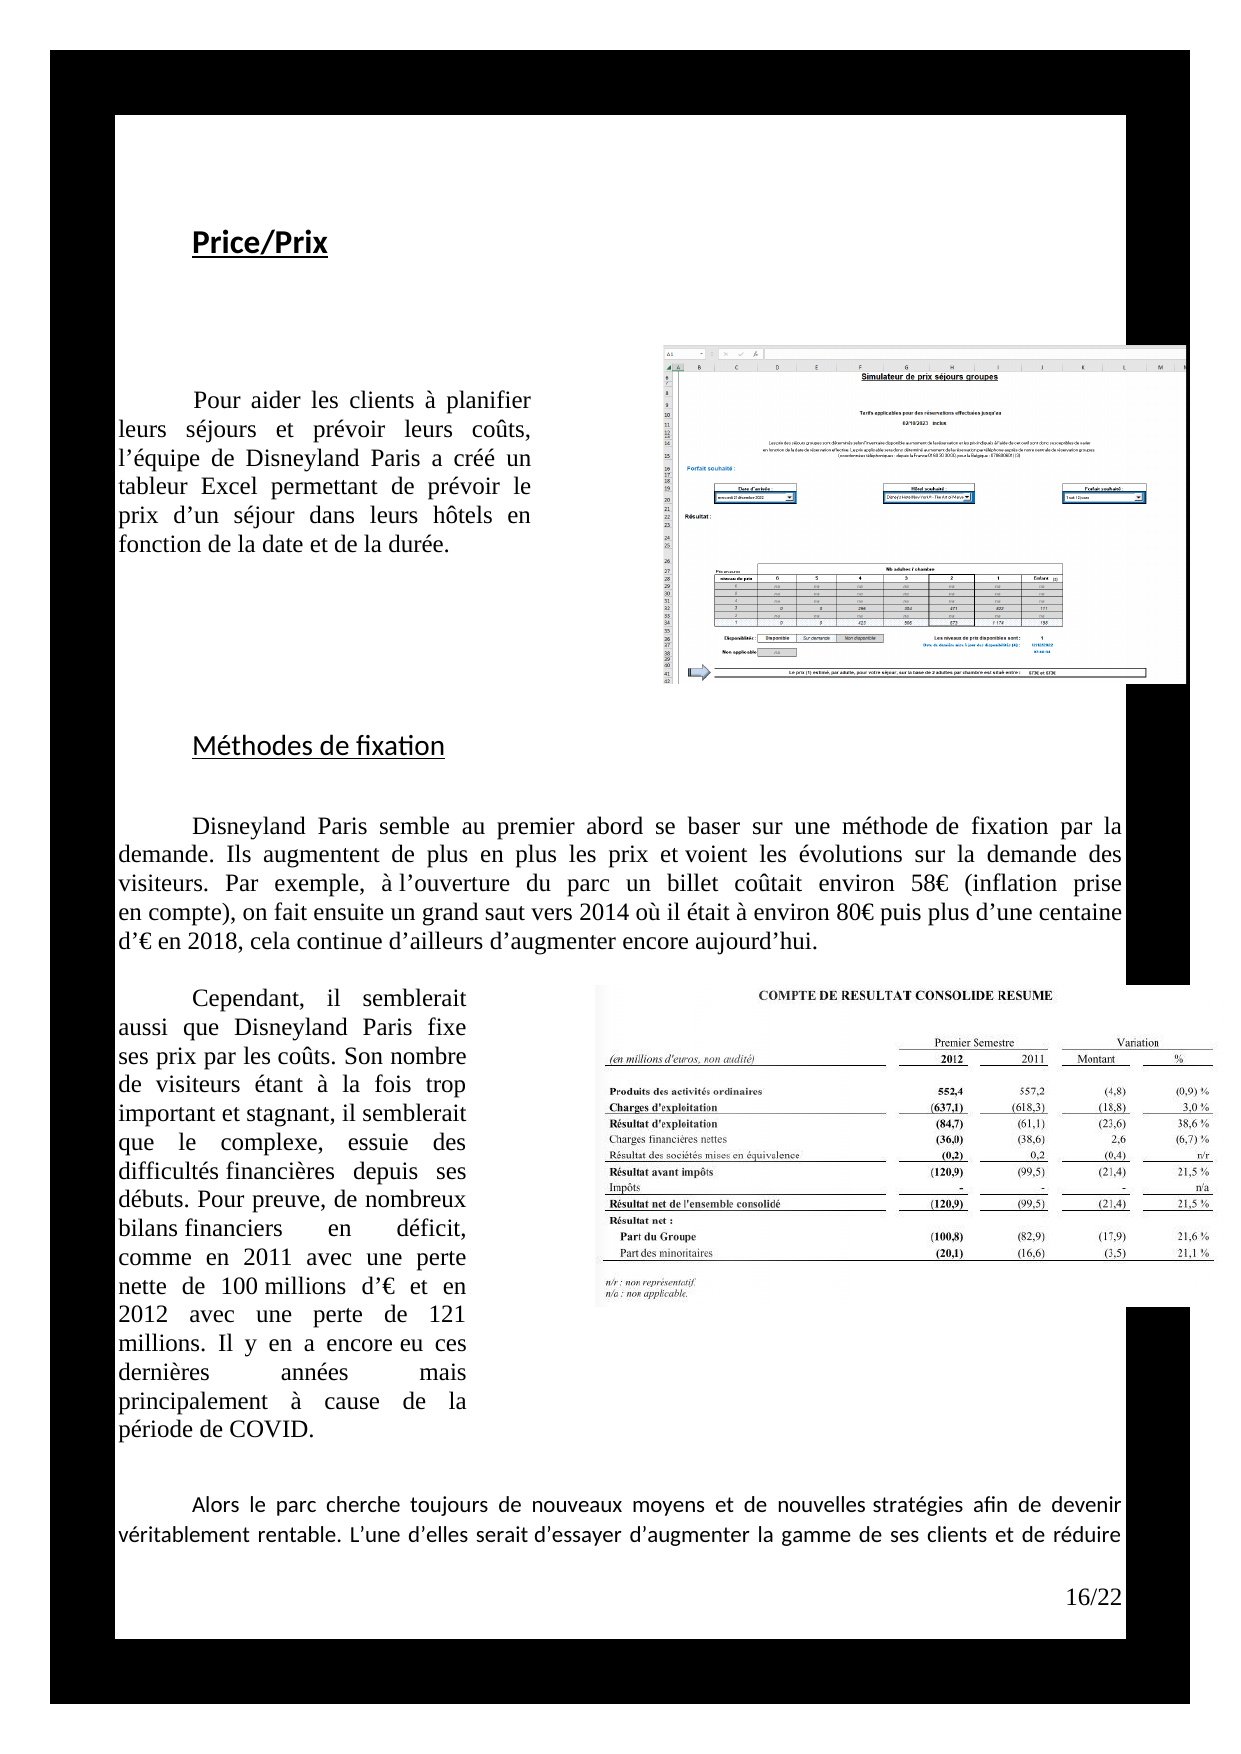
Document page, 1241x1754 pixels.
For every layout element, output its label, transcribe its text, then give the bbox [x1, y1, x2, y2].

text Pour aider les clients à planifier leurs séjours et prévoir leurs coûts, l’équipe de Disneyland Paris a créé un tableur Excel permettant de prévoir le prix d’un séjour dans leurs hôtels en fonction de la date et de la durée. [118, 385, 532, 558]
text Méthodes de fixation [118, 727, 1122, 763]
text Disneyland Paris semble au premier abord se baser sur une méthode de fixation par la demande. Ils augmentent de plus en plus les prix et voient les évolutions sur la demande des visiteurs. Par exemple, à l’ouverture du parc un billet coûtait environ 58€ (inflation prise en compte), on fait ensuite un grand saut vers 2014 où il était à environ 80€ puis plus d’une centaine d’€ en 2018, cela continue d’ailleurs d’augmenter encore aujourd’hui. [118, 811, 1122, 954]
text Price/Prix [118, 221, 1122, 262]
text Cependant, il semblerait aussi que Disneyland Paris fixe ses prix par les coûts. Son nombre de visiteurs étant à la fois trop important et stagnant, il semblerait que le complexe, essuie des difficultés financières depuis ses débuts. Pour preuve, de nombreux bilans financiers en déficit, comme en 2011 avec une perte nette de 100 millions d’€ et en 2012 avec une perte de 121 millions. Il y en a encore eu ces dernières années mais principalement à cause de la période de COVID. [118, 983, 467, 1443]
text Alors le parc cherche toujours de nouveaux moyens et de nouvelles stratégies afin de devenir véritablement rentable. L’une d’elles serait d’essayer d’augmenter la gamme de ses clients et de réduire [118, 1490, 1122, 1548]
